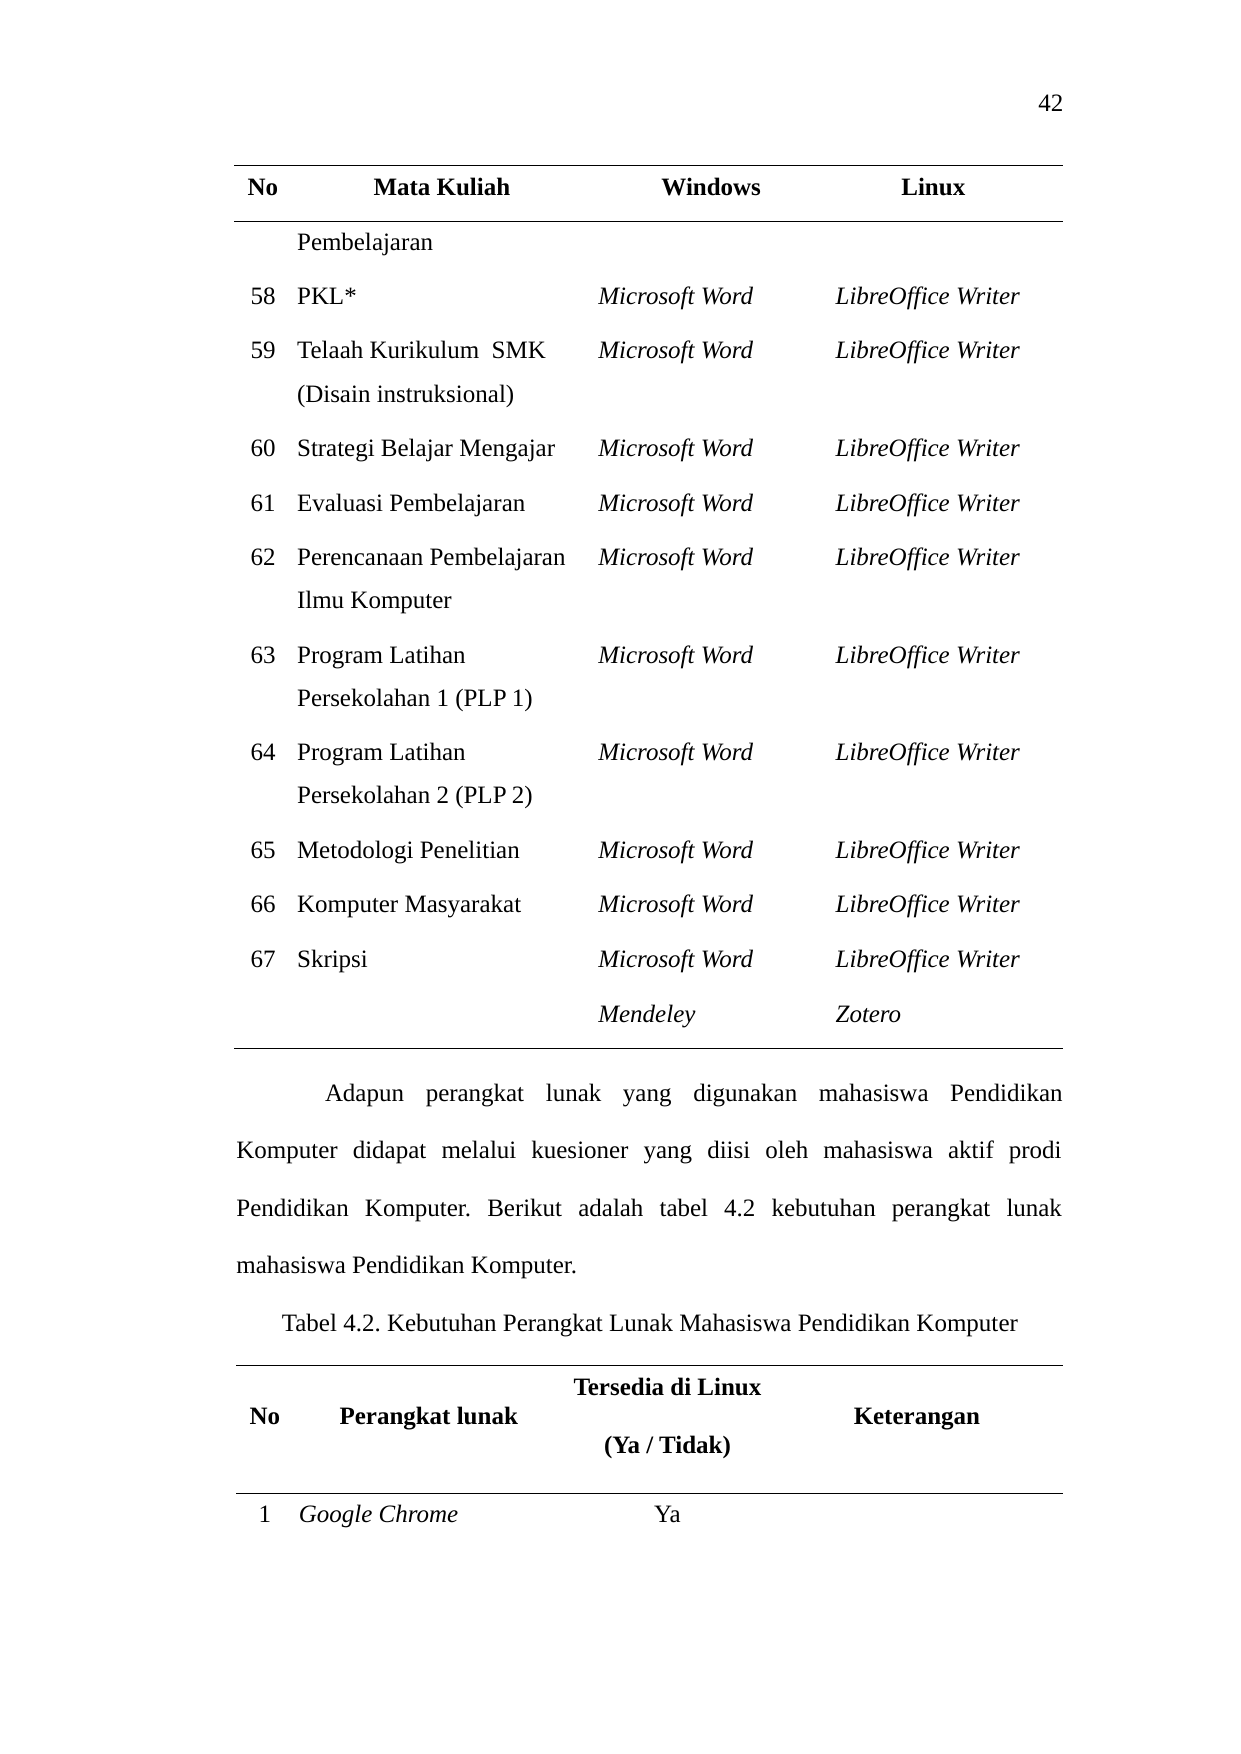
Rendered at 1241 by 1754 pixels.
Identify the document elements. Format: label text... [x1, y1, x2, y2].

table_cell Microsoft Word [592, 938, 829, 993]
table_cell Strategi Belajar Mengajar [291, 428, 592, 482]
text Tabel 4.2. Kebutuhan perangkat lunak mahasiswa Pendidikan Komputer [236, 1308, 1063, 1337]
table_cell 58 [234, 275, 291, 330]
table_cell Evaluasi Pembelajaran [291, 482, 592, 536]
table_header No [236, 1366, 293, 1493]
table_cell Pembelajaran [291, 222, 592, 275]
table_header Perangkat lunak [293, 1366, 564, 1493]
table_cell PKL* [291, 275, 592, 330]
table_cell Skripsi [291, 938, 592, 1048]
table_cell Metodologi Penelitian [291, 829, 592, 884]
table_cell Microsoft Word [592, 536, 829, 634]
table_cell LibreOffice Writer [830, 482, 1063, 536]
table_cell 1 [236, 1494, 293, 1563]
table_cell 60 [234, 428, 291, 482]
table_cell LibreOffice Writer [830, 938, 1063, 993]
table_cell [830, 222, 1063, 275]
table_cell 61 [234, 482, 291, 536]
table_cell Microsoft Word [592, 634, 829, 732]
table_cell [234, 222, 291, 275]
table_cell LibreOffice Writer [830, 732, 1063, 829]
table_cell LibreOffice Writer [830, 536, 1063, 634]
table_cell Perencanaan Pembelajaran Ilmu Komputer [291, 536, 592, 634]
table_cell Microsoft Word [592, 330, 829, 427]
table_cell 66 [234, 884, 291, 938]
table_cell 63 [234, 634, 291, 732]
table_header Windows [592, 166, 829, 221]
table_cell 64 [234, 732, 291, 829]
table_header Tersedia di Linux (Ya / Tidak) [564, 1366, 770, 1493]
table_cell LibreOffice Writer [830, 330, 1063, 427]
table_cell 67 [234, 938, 291, 1048]
table_cell Program Latihan Persekolahan 2 (PLP 2) [291, 732, 592, 829]
table_cell 65 [234, 829, 291, 884]
table_cell [770, 1494, 1063, 1563]
table_cell [592, 222, 829, 275]
table_cell LibreOffice Writer [830, 275, 1063, 330]
table_cell LibreOffice Writer [830, 829, 1063, 884]
table_cell Microsoft Word [592, 482, 829, 536]
table_cell 59 [234, 330, 291, 427]
table_cell Microsoft Word [592, 884, 829, 938]
table_cell Zotero [830, 993, 1063, 1048]
table_cell Microsoft Word [592, 275, 829, 330]
table_cell LibreOffice Writer [830, 884, 1063, 938]
table_cell Ya [564, 1494, 770, 1563]
table_header Mata Kuliah [291, 166, 592, 221]
table_cell Microsoft Word [592, 428, 829, 482]
table_cell 62 [234, 536, 291, 634]
table_cell Microsoft Word [592, 732, 829, 829]
table_header No [234, 166, 291, 221]
table_cell Google Chrome [293, 1494, 564, 1563]
table_header Keterangan [770, 1366, 1063, 1493]
table_cell LibreOffice Writer [830, 634, 1063, 732]
table_cell Program Latihan Persekolahan 1 (PLP 1) [291, 634, 592, 732]
table_header Linux [830, 166, 1063, 221]
table_cell Telaah Kurikulum SMK (Disain instruksional) [291, 330, 592, 427]
table_cell Komputer Masyarakat [291, 884, 592, 938]
text Adapun perangkat lunak yang digunakan mahasiswa Pendidikan Komputer didapat melalui kuesioner yang diisi oleh mahasiswa aktif prodi Pendidikan Komputer. Berikut adalah tabel 4.2 kebutuhan perangkat lunak mahasiswa Pendidikan Komputer. [236, 1078, 1063, 1279]
table_cell LibreOffice Writer [830, 428, 1063, 482]
table_cell Microsoft Word [592, 829, 829, 884]
table_cell Mendeley [592, 993, 829, 1048]
